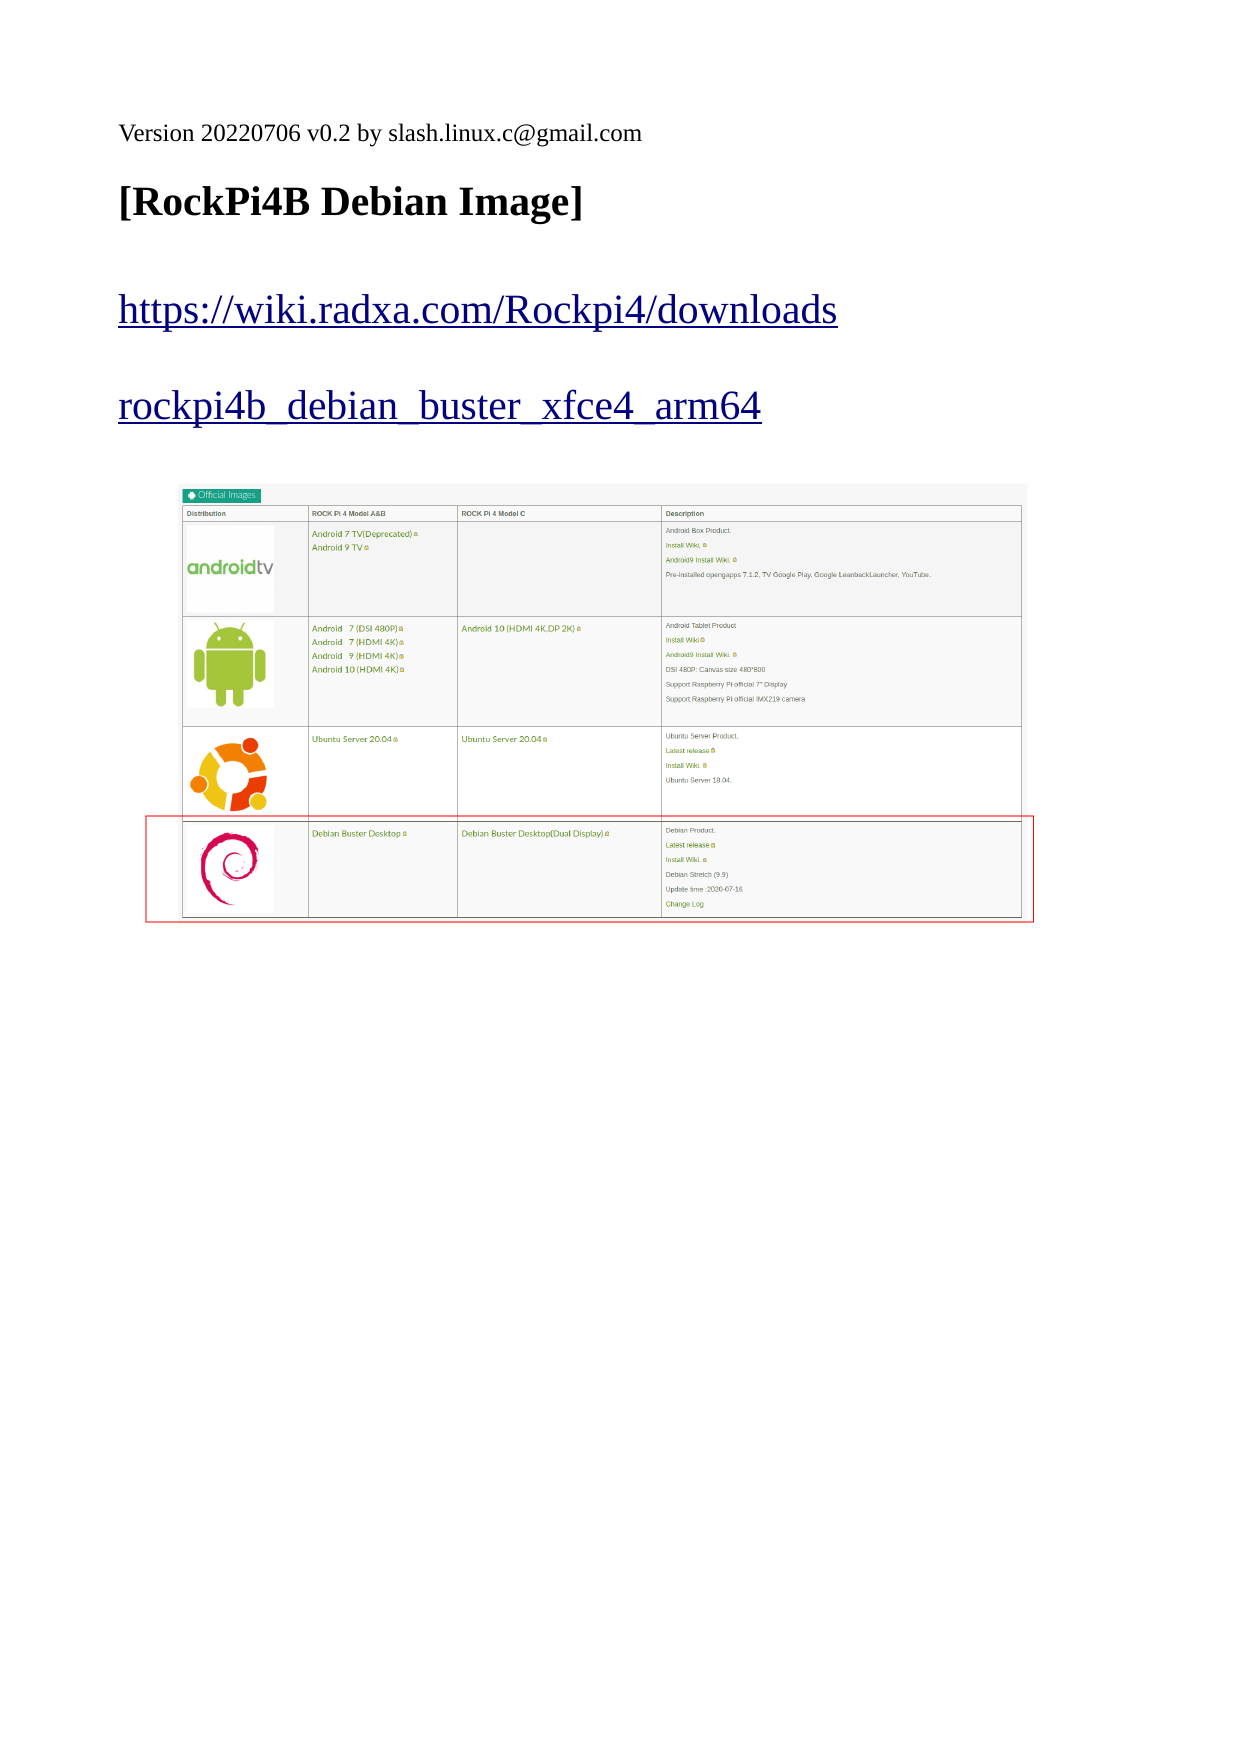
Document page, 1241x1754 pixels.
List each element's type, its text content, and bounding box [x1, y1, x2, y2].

picture [119, 476, 1043, 930]
text rockpi4b_debian_buster_xfce4_arm64 [118, 381, 1122, 428]
text https://wiki.radxa.com/Rockpi4/downloads [118, 285, 1122, 333]
subtitle [RockPi4B Debian Image] [118, 176, 1122, 224]
